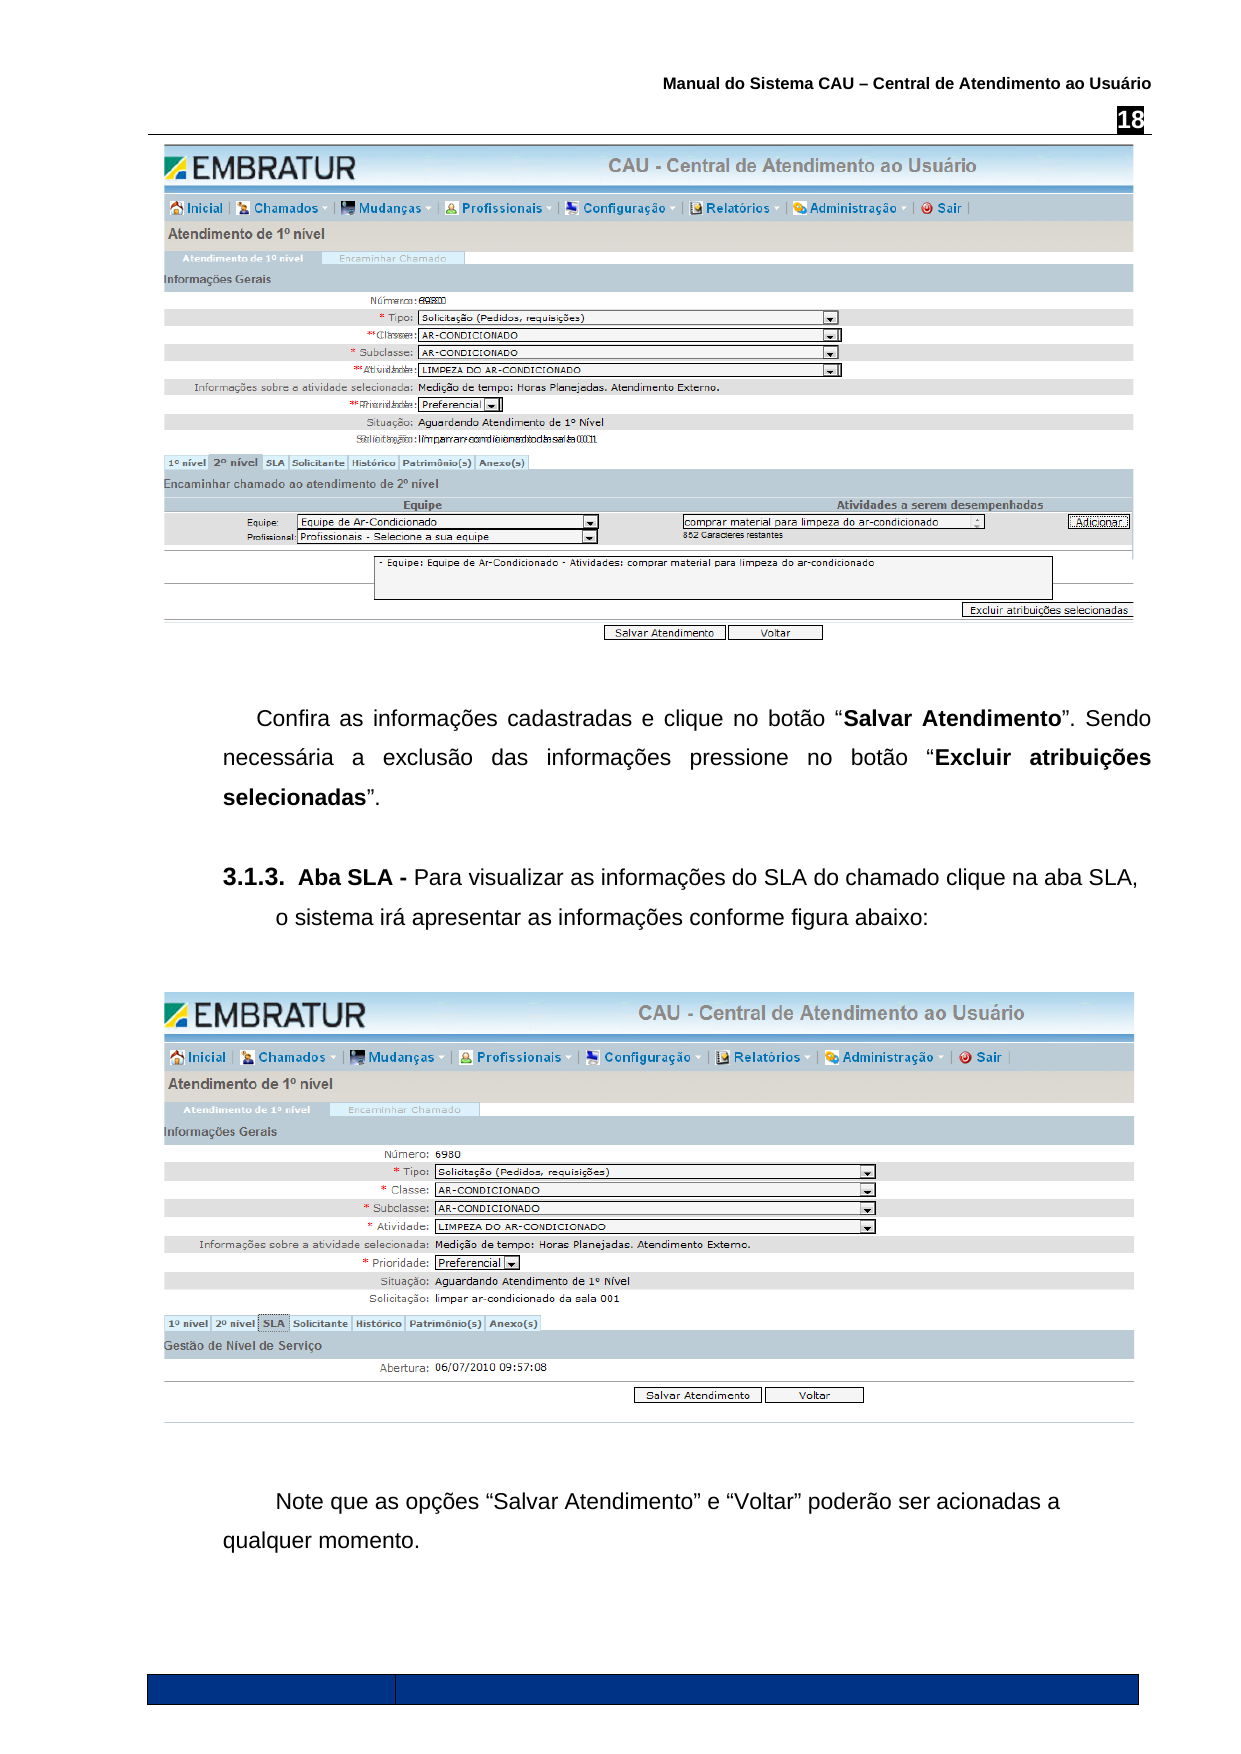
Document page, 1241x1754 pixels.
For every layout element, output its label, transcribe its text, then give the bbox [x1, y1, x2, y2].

text Note que as opções “Salvar Atendimento” e “Voltar” poderão ser acionadas a qualquer momento. [223, 1488, 1152, 1554]
picture [164, 992, 1135, 1427]
list Aba SLA - Para visualizar as informações do SLA do chamado clique na aba SLA, o sistema irá apresentar as informações conforme figura abaixo: [223, 862, 1152, 931]
picture [164, 144, 1134, 643]
text Confira as informações cadastradas e clique no botão “Salvar Atendimento”. Sendo necessária a exclusão das informações pressione no botão “Excluir atribuições selecionadas”. [223, 704, 1152, 810]
